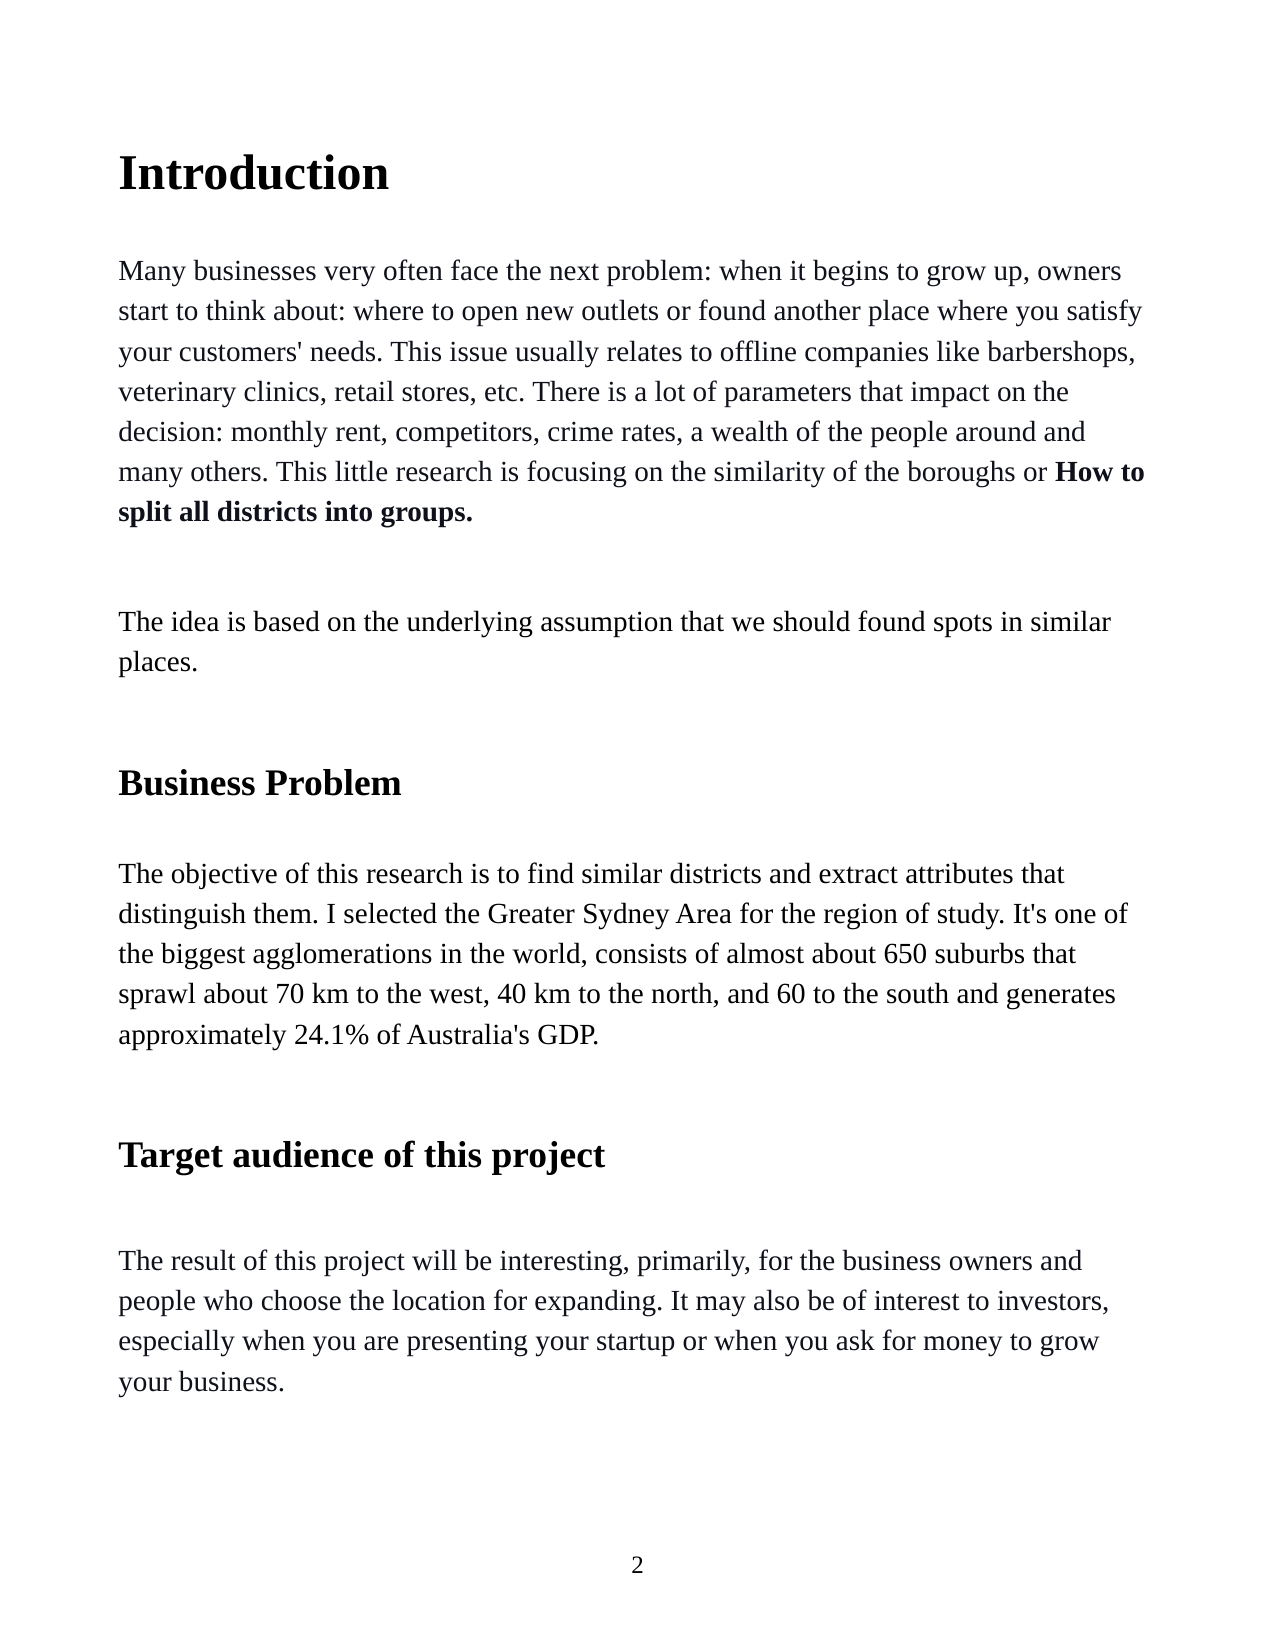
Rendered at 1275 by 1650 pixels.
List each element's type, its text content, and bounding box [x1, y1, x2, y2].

subtitle Target audience of this project [118, 1133, 1157, 1176]
subtitle Business Problem [118, 760, 1157, 803]
text The idea is based on the underlying assumption that we should found spots in similar places. [118, 604, 1157, 678]
text Many businesses very often face the next problem: when it begins to grow up, owners start to think about: where to open new outlets or found another place where you satisfy your customers' needs. This issue usually relates to offline companies like barbershops, veterinary clinics, retail stores, etc. There is a lot of parameters that impact on the decision: monthly rent, competitors, crime rates, a wealth of the people around and many others. This little research is focusing on the similarity of the boroughs or How to split all districts into groups. [118, 253, 1157, 528]
subtitle Introduction [118, 143, 1157, 201]
text The result of this project will be interesting, primarily, for the business owners and people who choose the location for expanding. It may also be of interest to investors, especially when you are presenting your startup or when you ask for money to grow your business. [118, 1243, 1157, 1397]
text The objective of this research is to find similar districts and extract attributes that distinguish them. I selected the Greater Sydney Area for the region of study. It's one of the biggest agglomerations in the world, consists of almost about 650 suburbs that sprawl about 70 km to the west, 40 km to the north, and 60 to the south and generates approximately 24.1% of Australia's GDP. [118, 856, 1157, 1050]
